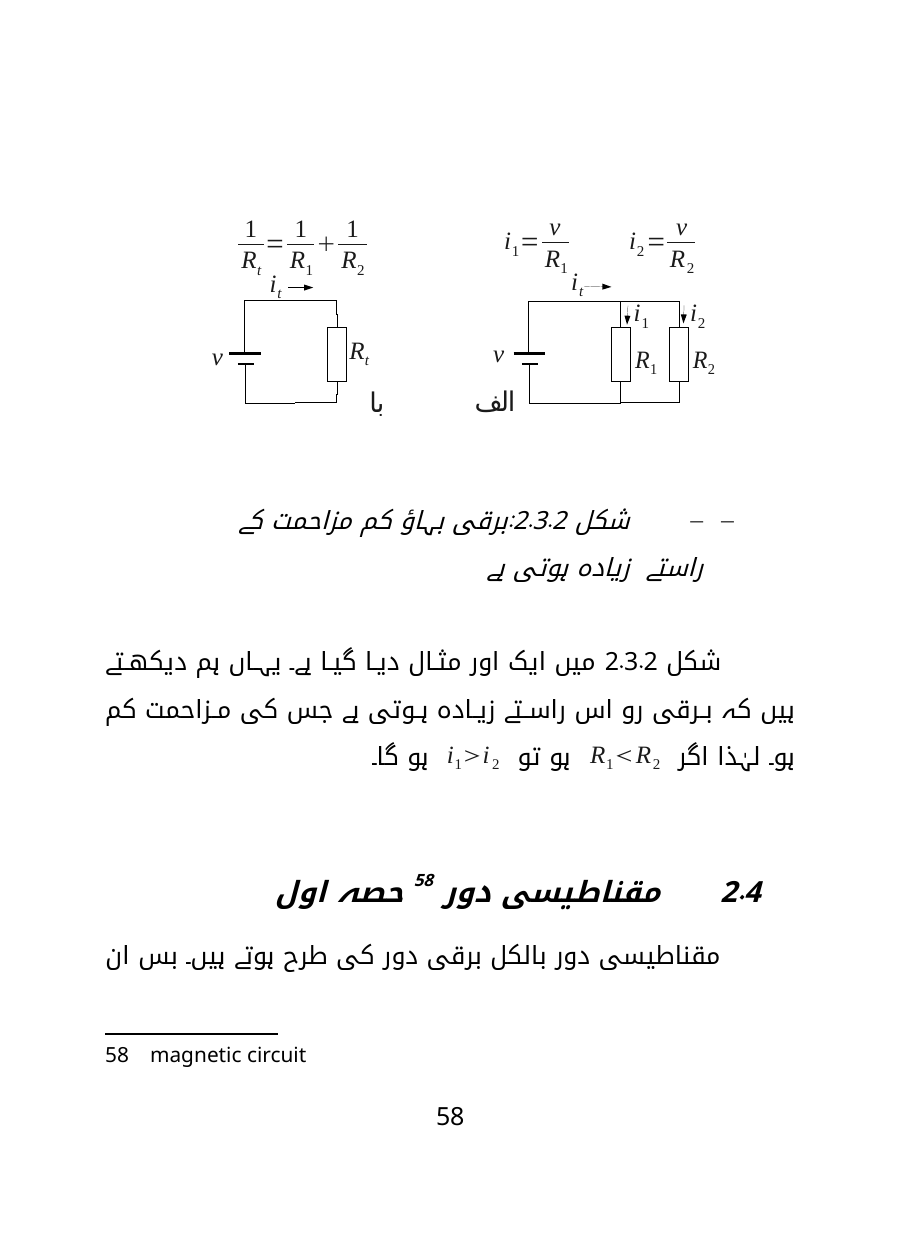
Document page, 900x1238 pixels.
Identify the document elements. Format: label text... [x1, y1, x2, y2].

text شکل 24 میں ایک اور مثال دیا گیا ہے۔ یہاں ہم دیکھتے ہیں کہ برقی رو اس راستے زیادہ ہوتی ہے جس کی مزاحمت کم ہو۔ لہٰذا اگرہو توہو گا۔ [105, 639, 795, 781]
list magnetic circuit [105, 1040, 795, 1068]
list شکل 24:برقی بہاؤ کم مزاحمت کے راستے زیادہ ہوتی ہے [179, 181, 721, 592]
subtitle مقناطیسی دور حصہ اول [105, 865, 720, 920]
text مقناطیسی دور بالکل برقی دور کی طرح ہوتے ہیں۔ بس ان میں برقی دباؤ کی جگہ مقناطیسی دباؤ ، برقی رو کی جگہ مقناطیسی بہاؤ اور مزاحمت کی جگی ہچکچاہٹ ہوتا ہے۔ لہٰذا ہم بالکل ایک برقی دور کی طرح ایک مقناطیسی دور بنا سکتے ہیں۔ ایسا ہی ایک دور شکل 25 حصہ الف میں دکھایا گیا ہے۔ [105, 933, 795, 980]
